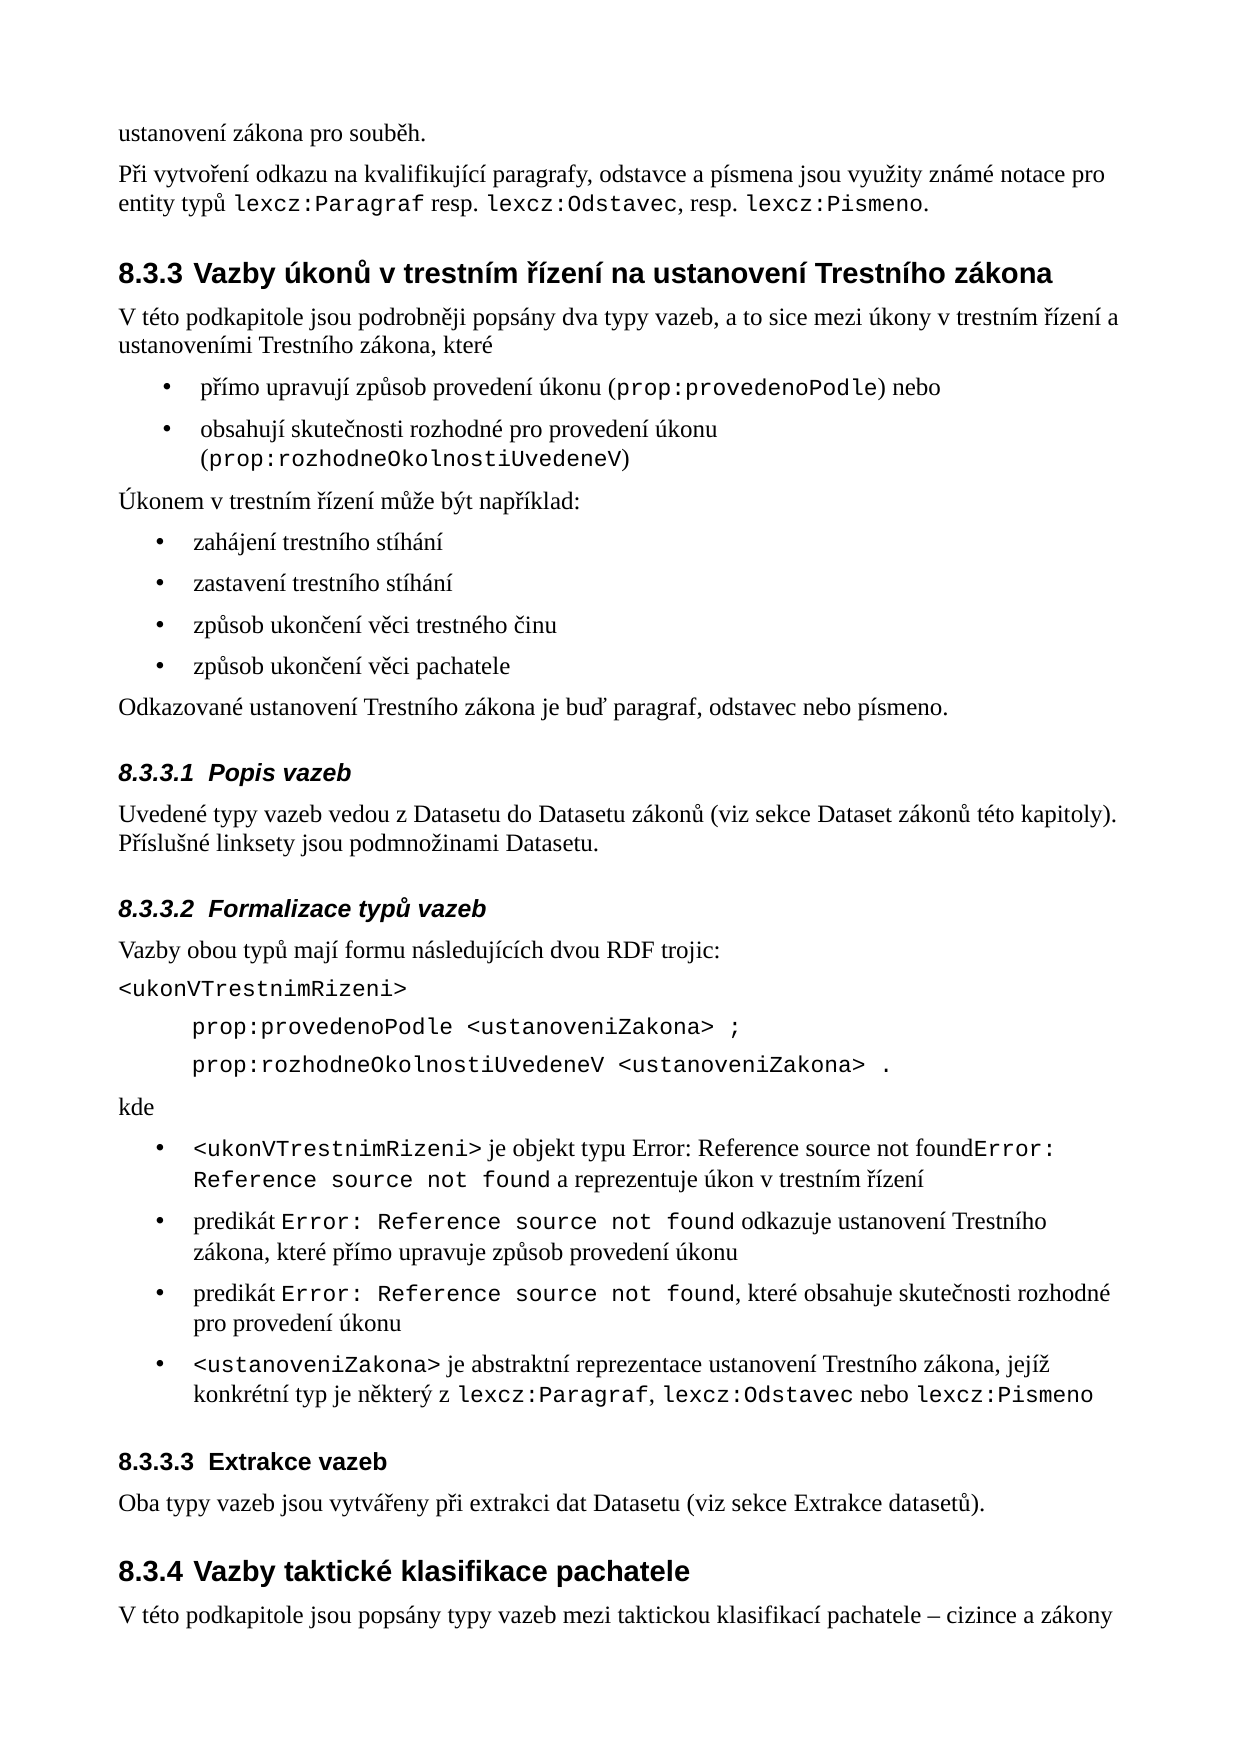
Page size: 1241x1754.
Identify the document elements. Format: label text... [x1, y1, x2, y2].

subtitle Vazby úkonů v trestním řízení na ustanovení Trestního zákona [118, 256, 1122, 289]
list zastavení trestního stíhání [156, 568, 1122, 597]
list přímo upravují způsob provedení úkonu (prop:provedenoPodle) nebo [163, 372, 1122, 402]
list zahájení trestního stíhání [156, 527, 1122, 556]
text V této podkapitole jsou podrobněji popsány dva typy vazeb, a to sice mezi úkony v trestním řízení a ustanoveními Trestního zákona, které [118, 302, 1122, 359]
list <ukonVTrestnimRizeni> je objekt typu Chyba: zdroj odkazu nenalezenChyba: zdroj odkazu nenalezen a reprezentuje úkon v trestním řízení [156, 1133, 1122, 1194]
text Úkonem v trestním řízení může být například: [118, 486, 1122, 515]
list predikát Chyba: zdroj odkazu nenalezen odkazuje ustanovení Trestního zákona, které přímo upravuje způsob provedení úkonu [156, 1206, 1122, 1265]
list obsahují skutečnosti rozhodné pro provedení úkonu (prop:rozhodneOkolnostiUvedeneV) [163, 414, 1122, 473]
subtitle Popis vazeb [118, 758, 1122, 787]
text ustanovení zákona pro souběh. [118, 118, 1122, 147]
subtitle Formalizace typů vazeb [118, 894, 1122, 923]
list způsob ukončení věci trestného činu [156, 610, 1122, 638]
text V této podkapitole jsou popsány typy vazeb mezi taktickou klasifikací pachatele – cizince a zákony [118, 1601, 1122, 1629]
text Odkazované ustanovení Trestního zákona je buď paragraf, odstavec nebo písmeno. [118, 692, 1122, 721]
subtitle Extrakce vazeb [118, 1447, 1122, 1476]
list způsob ukončení věci pachatele [156, 651, 1122, 680]
text <ukonVTrestnimRizeni> [118, 977, 1122, 1003]
text Oba typy vazeb jsou vytvářeny při extrakci dat Datasetu (viz sekce Extrakce datasetů). [118, 1488, 1122, 1517]
list <ustanoveniZakona> je abstraktní reprezentace ustanovení Trestního zákona, jejíž konkrétní typ je některý z lexcz:Paragraf, lexcz:Odstavec nebo lexcz:Pismeno [156, 1349, 1122, 1410]
list predikát Chyba: zdroj odkazu nenalezen, které obsahuje skutečnosti rozhodné pro provedení úkonu [156, 1278, 1122, 1337]
text prop:rozhodneOkolnostiUvedeneV <ustanoveniZakona> . [118, 1054, 1122, 1080]
text Uvedené typy vazeb vedou z Datasetu do Datasetu zákonů (viz sekce Dataset zákonů této kapitoly). Příslušné linksety jsou podmnožinami Datasetu. [118, 799, 1122, 857]
text Při vytvoření odkazu na kvalifikující paragrafy, odstavce a písmena jsou využity známé notace pro entity typů lexcz:Paragraf resp. lexcz:Odstavec, resp. lexcz:Pismeno. [118, 159, 1122, 218]
text kde [118, 1092, 1122, 1121]
text Vazby obou typů mají formu následujících dvou RDF trojic: [118, 936, 1122, 964]
subtitle Vazby taktické klasifikace pachatele [118, 1554, 1122, 1588]
text prop:provedenoPodle <ustanoveniZakona> ; [118, 1015, 1122, 1041]
